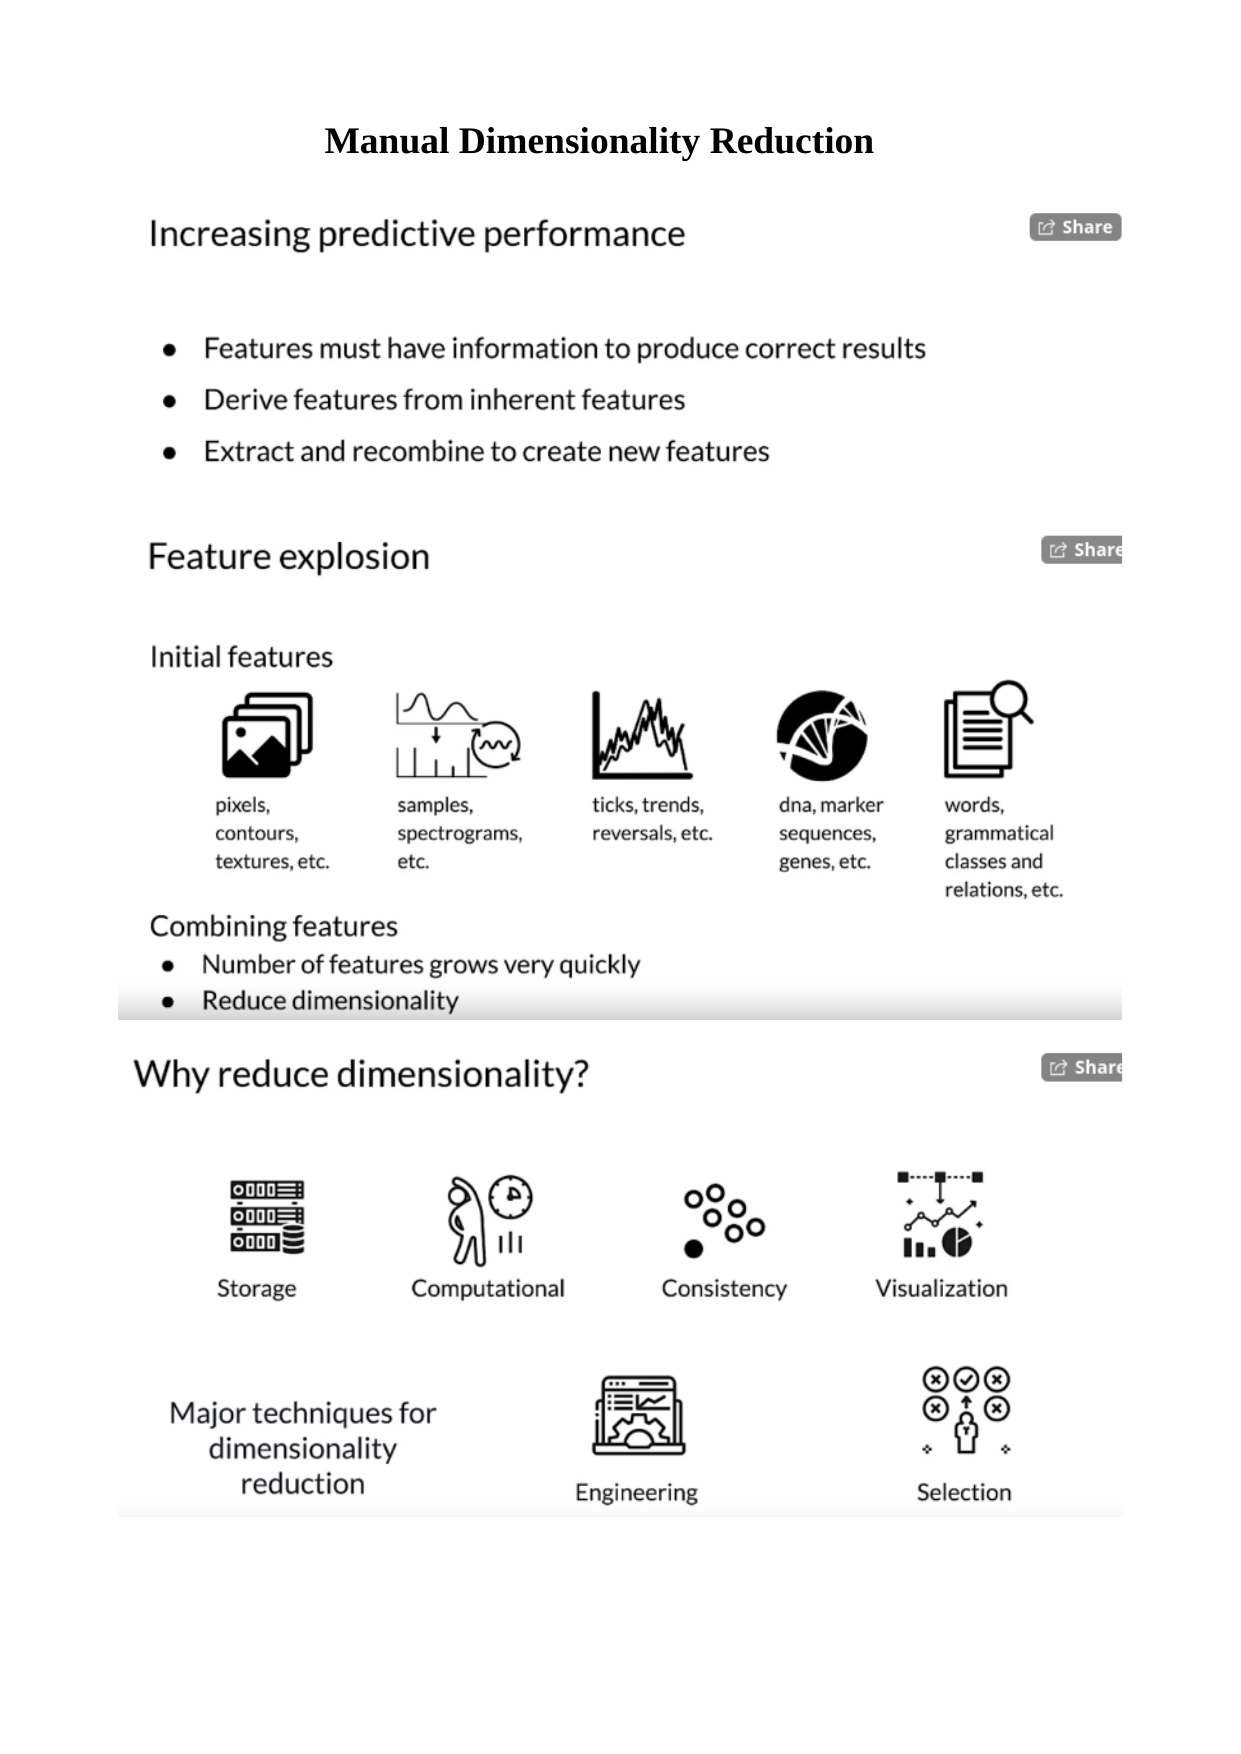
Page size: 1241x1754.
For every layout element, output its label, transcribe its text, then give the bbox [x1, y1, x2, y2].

picture [118, 1048, 1123, 1517]
picture [118, 532, 1123, 1020]
subtitle Manual Dimensionality Reduction [118, 118, 1122, 161]
picture [118, 202, 1123, 504]
